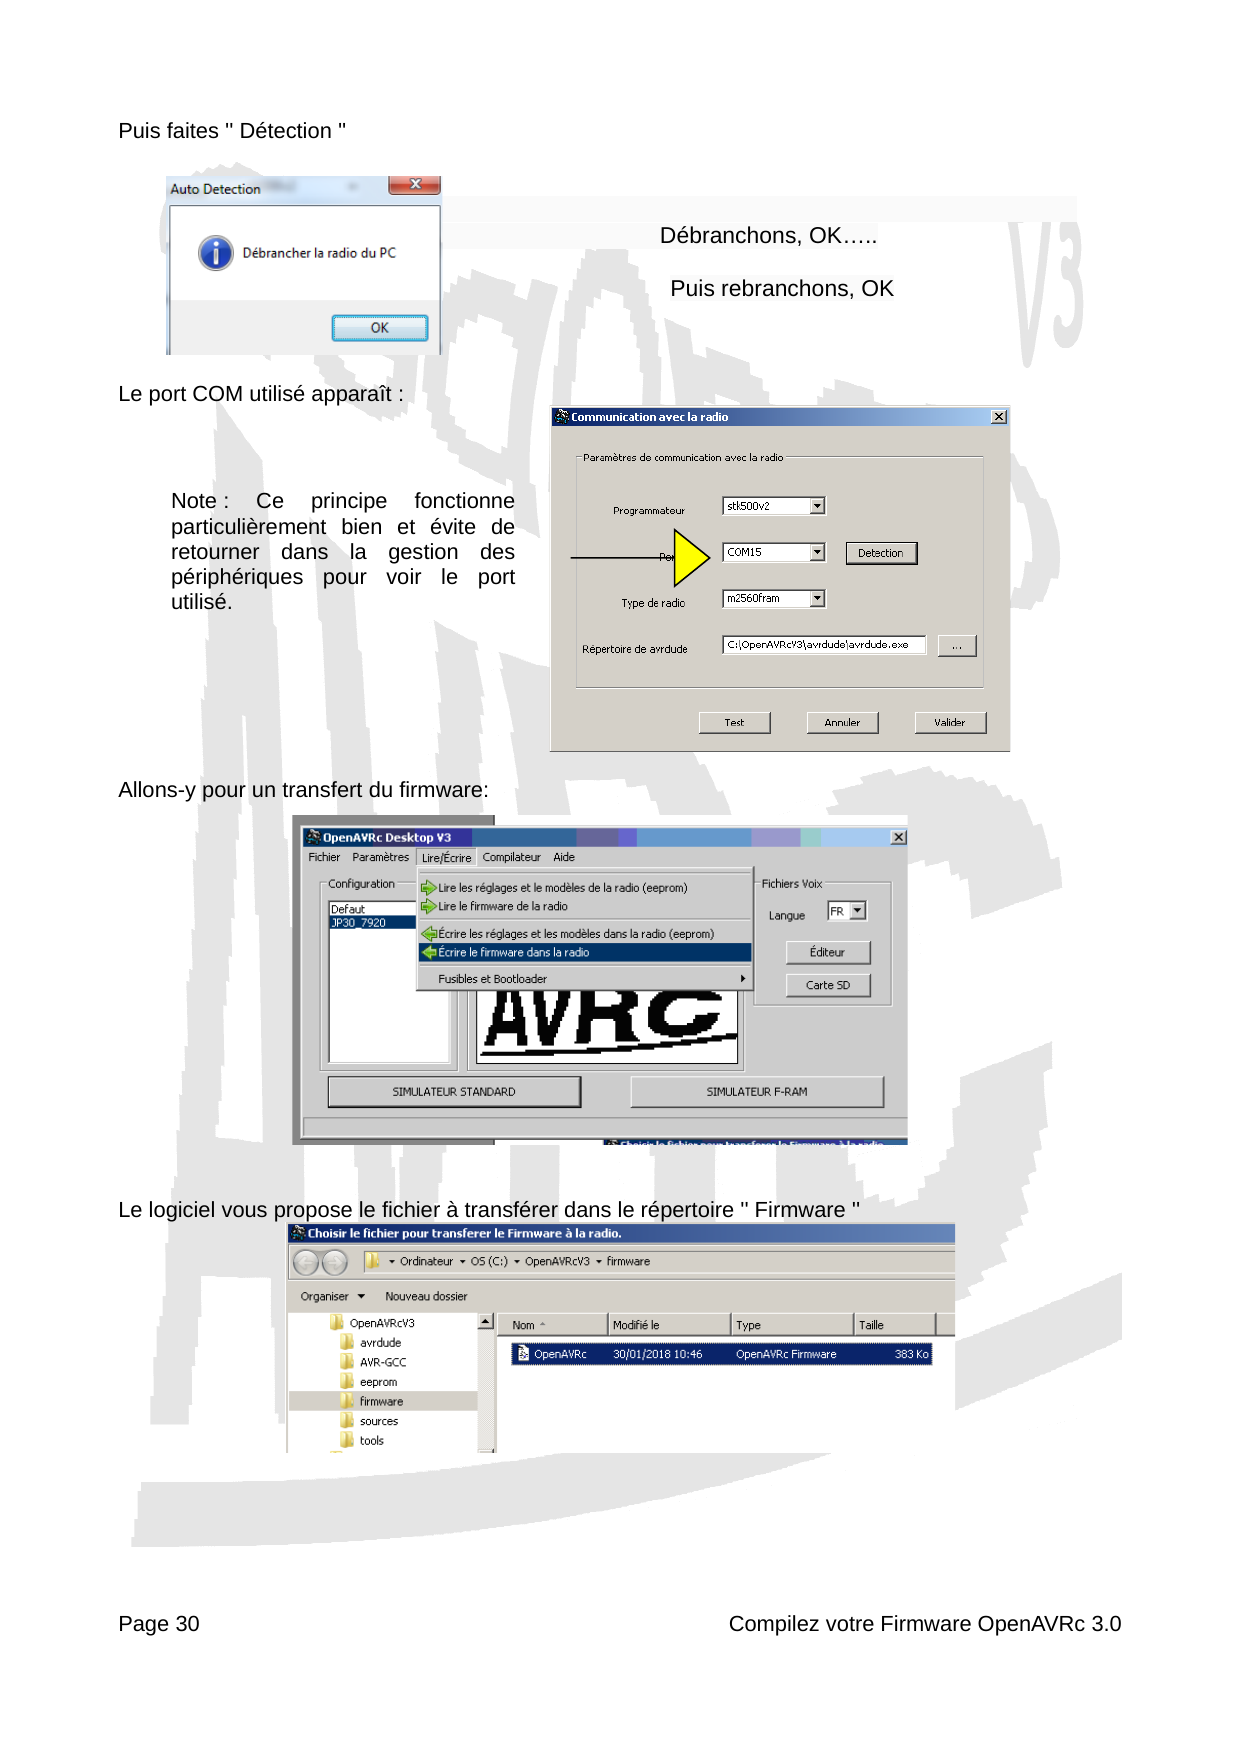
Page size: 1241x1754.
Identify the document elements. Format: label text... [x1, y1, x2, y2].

text [118, 196, 166, 249]
picture [549, 405, 1011, 752]
text Puis rebranchons, OK [443, 275, 1122, 301]
text Note : Ce principe fonctionne particulièrement bien et évite de retourner dans la gestion des périphériques pour voir le port utilisé. [171, 488, 516, 614]
text Allons-y pour un transfert du firmware: [118, 777, 1122, 803]
text Puis faites '' Détection '' [118, 118, 1122, 143]
picture [166, 176, 443, 355]
text Débranchons, OK….. [443, 196, 1122, 249]
text Le port COM utilisé apparaît : [118, 381, 1122, 406]
text [118, 275, 166, 301]
text Le logiciel vous propose le fichier à transférer dans le répertoire '' Firmware '' [118, 1197, 1122, 1222]
